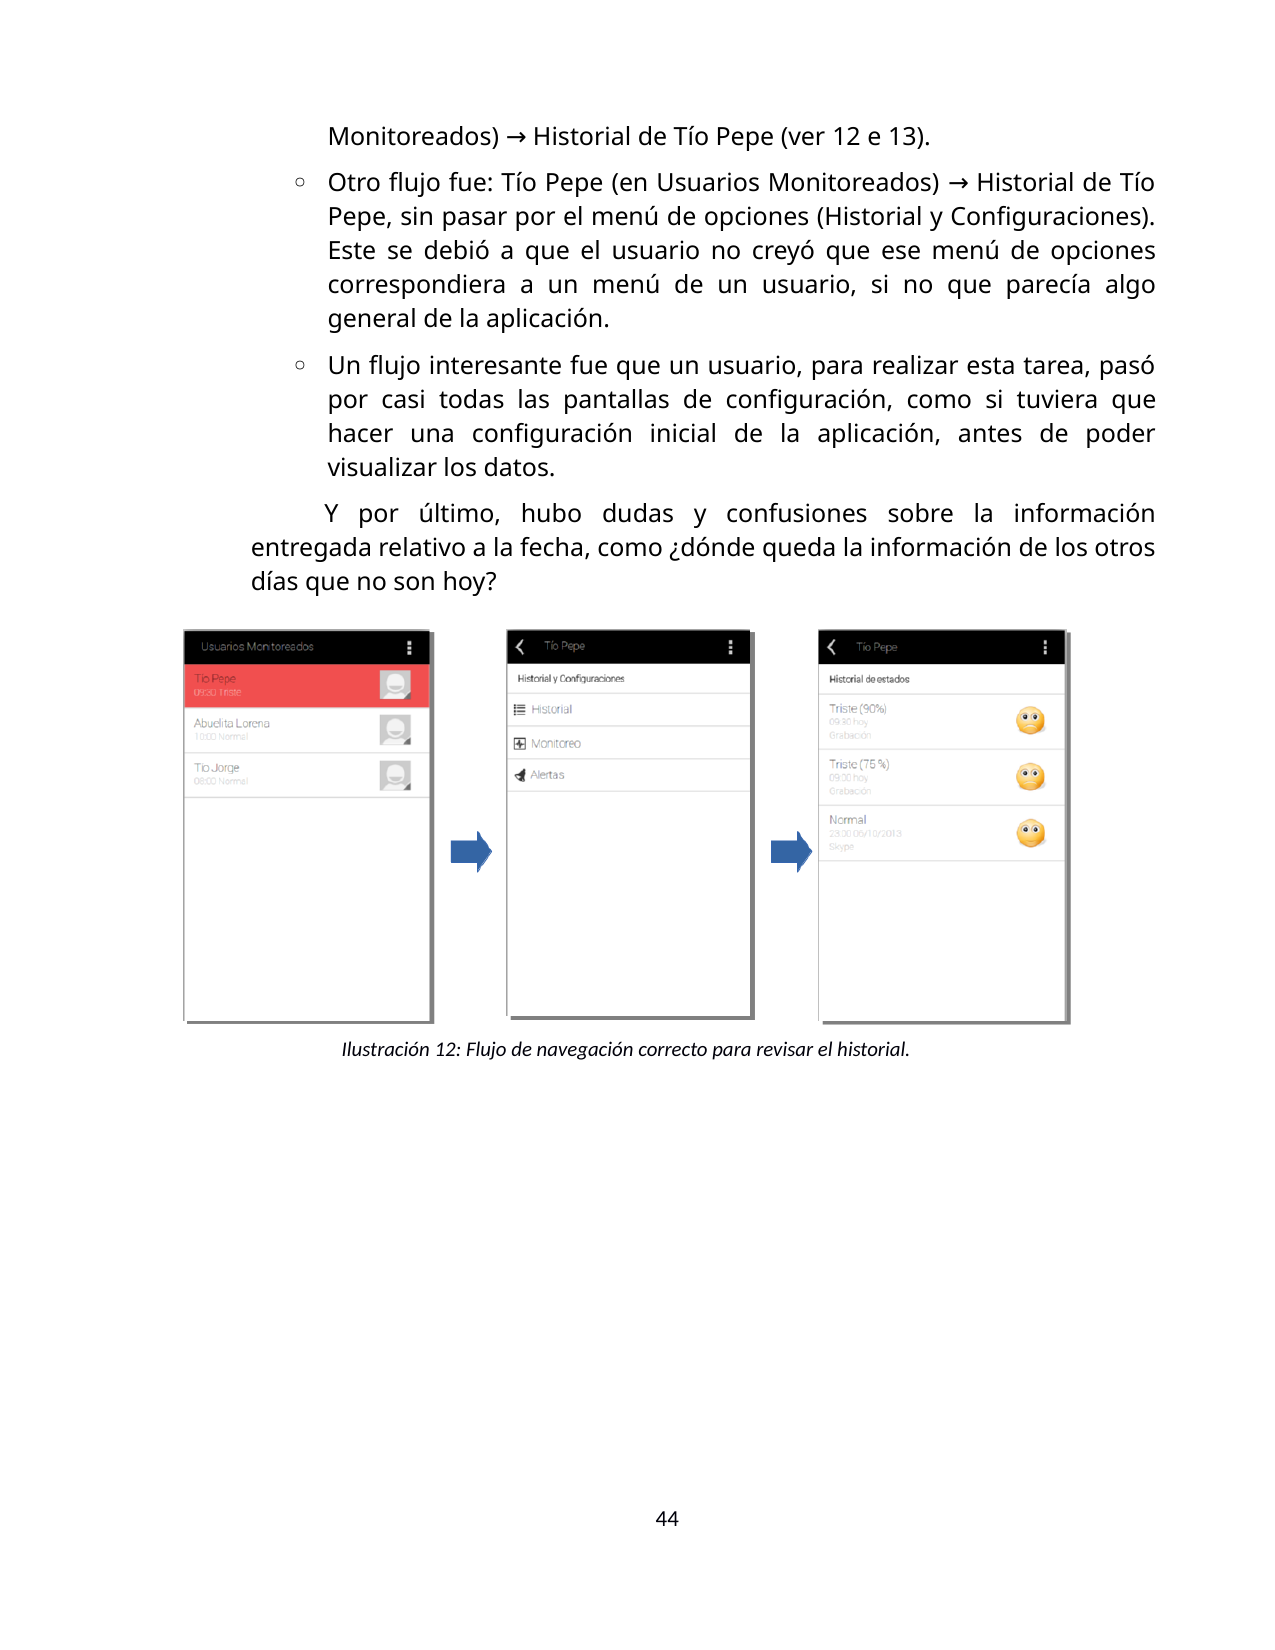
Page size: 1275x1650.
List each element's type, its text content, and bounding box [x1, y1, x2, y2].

text Ilustración 12: Flujo de navegación correcto para revisar el historial. [177, 1032, 1077, 1061]
list Otro flujo fue: Tío Pepe (en Usuarios Monitoreados) → Historial de Tío Pepe, sin pasar por el menú de opciones (Historial y Configuraciones). Este se debió a que el usuario no creyó que ese menú de opciones correspondiera a un menú de un usuario, si no que parecía algo general de la aplicación. [290, 164, 1157, 335]
list Un flujo interesante fue que un usuario, para realizar esta tarea, pasó por casi todas las pantallas de configuración, como si tuviera que hacer una configuración inicial de la aplicación, antes de poder visualizar los datos. [290, 347, 1157, 483]
list Uno de los flujos incorrectos que más se repitió fue: Historial y Configuraciones (seleccionó Historial) → Tío Pepe (en Usuarios Monitoreados) → Historial de Tío Pepe (ver Ilustración 12 e Ilustración 13). [290, 118, 1157, 152]
text Y por último, hubo dudas y confusiones sobre la información entregada relativo a la fecha, como ¿dónde queda la información de los otros días que no son hoy? [251, 496, 1157, 598]
picture [177, 623, 1078, 1032]
